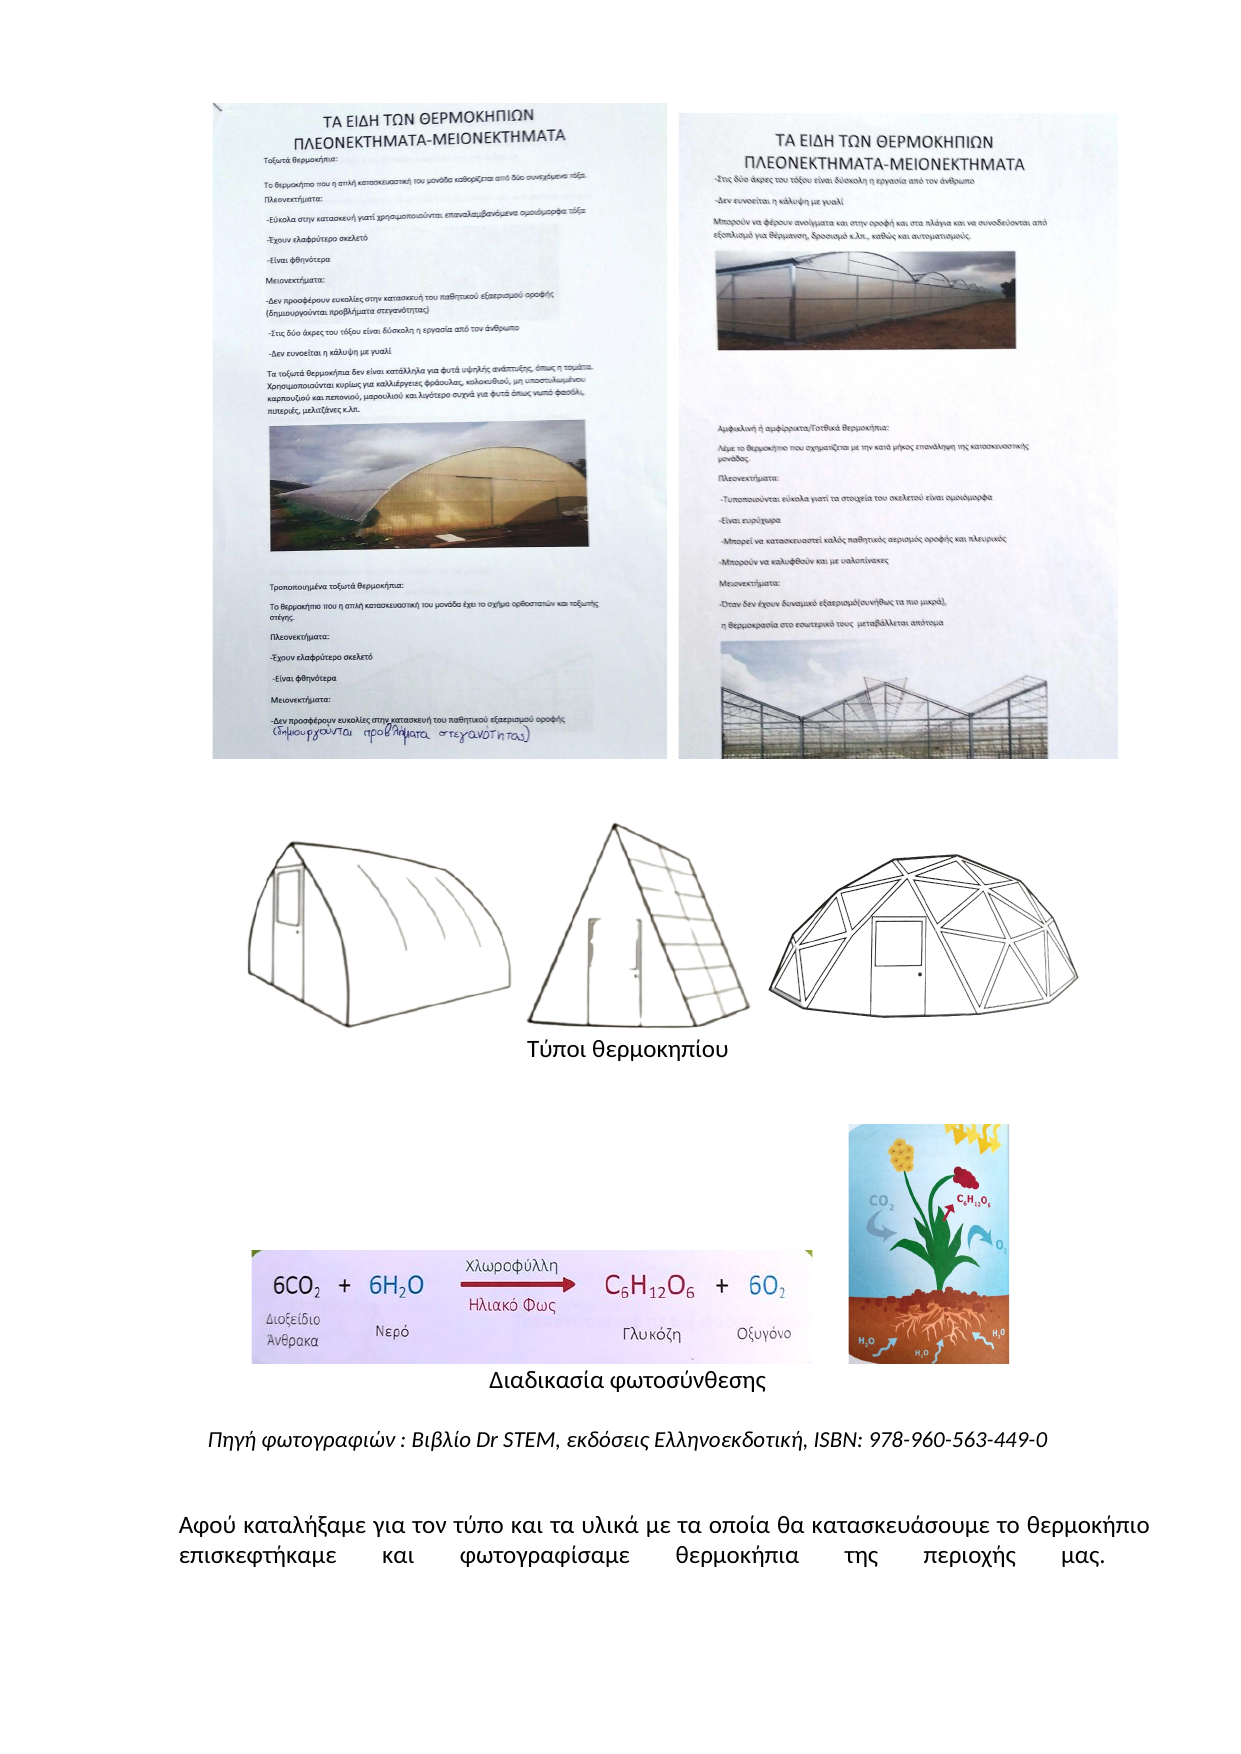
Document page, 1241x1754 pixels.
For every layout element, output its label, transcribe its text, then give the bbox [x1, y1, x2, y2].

picture [251, 1250, 813, 1364]
picture [526, 819, 1093, 1034]
text Πηγή φωτογραφιών : Βιβλίο Dr STEM, εκδόσεις Ελληνοεκδοτική, ISBN: 978-960-563-449-0 [103, 1425, 1152, 1453]
picture [212, 103, 668, 759]
picture [238, 839, 521, 1034]
text Αφού καταλήξαμε για τον τύπο και τα υλικά με τα οποία θα κατασκευάσουμε το θερμοκήπιο επισκεφτήκαμε και φωτογραφίσαμε θερμοκήπια της περιοχής μας. [178, 1509, 1152, 1570]
picture [848, 1124, 1010, 1364]
text Διαδικασία φωτοσύνθεσης [103, 1364, 1152, 1394]
text Τύποι θερμοκηπίου [103, 1033, 1152, 1064]
picture [678, 113, 1118, 759]
